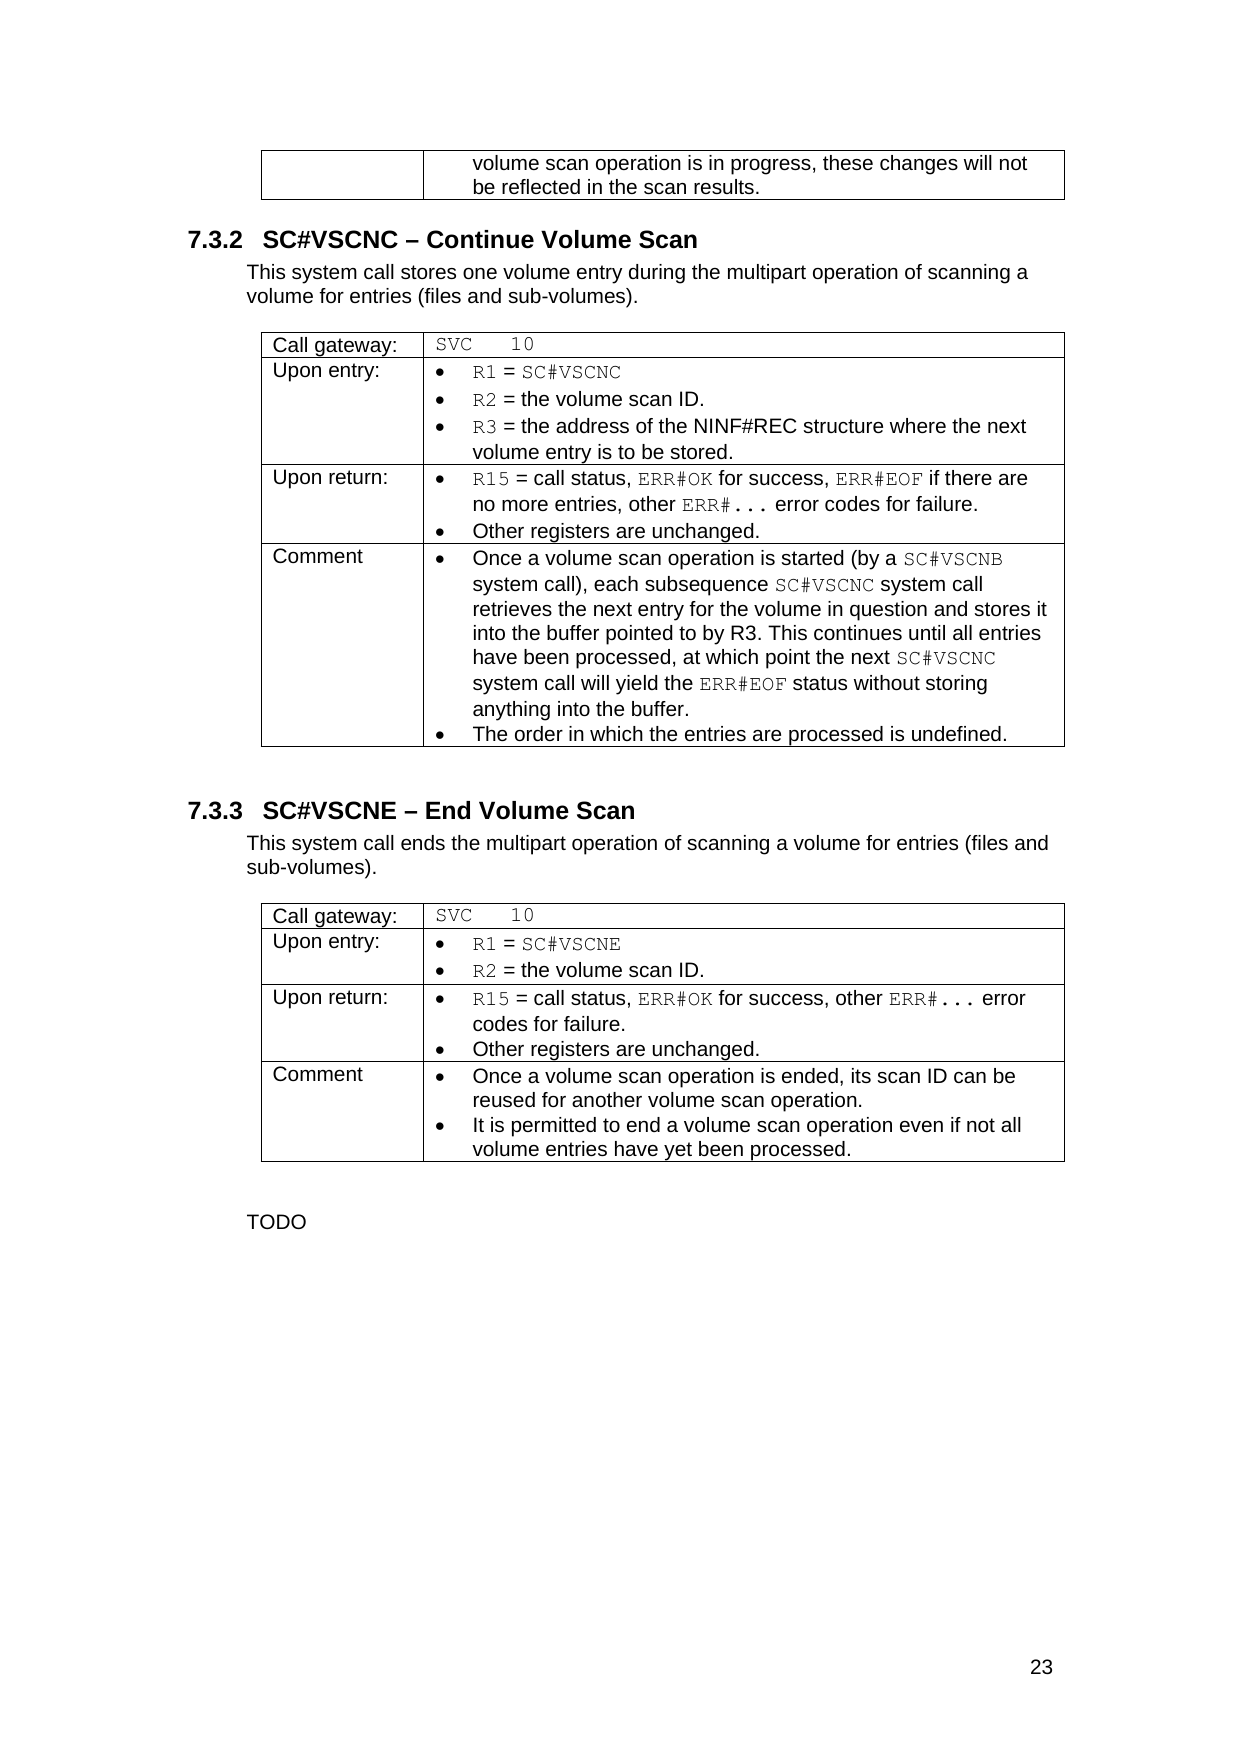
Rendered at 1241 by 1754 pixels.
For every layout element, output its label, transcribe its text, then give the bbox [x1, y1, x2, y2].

text This system call stores one volume entry during the multipart operation of scanning a volume for entries (files and sub-volumes). [246, 260, 1053, 308]
table_cell volume scan operation is in progress, these changes will not be reflected in the scan results. [424, 151, 1064, 199]
table_cell Comment [262, 544, 423, 746]
table_cell Upon return: [262, 465, 423, 543]
subtitle SC#VSCNC – Continue Volume Scan [187, 225, 1053, 254]
table_cell Comment [262, 1062, 423, 1161]
text This system call ends the multipart operation of scanning a volume for entries (files and sub-volumes). [246, 831, 1053, 879]
table_cell R15 = call status, ERR#OK for success, ERR#EOF if there are no more entries, other ERR#... error codes for failure. Other registers are unchanged. [424, 465, 1064, 543]
table_cell R15 = call status, ERR#OK for success, other ERR#... error codes for failure. Other registers are unchanged. [424, 985, 1064, 1061]
table_header Call gateway: [262, 904, 423, 928]
table_cell [262, 151, 423, 199]
table_cell Upon entry: [262, 358, 423, 463]
table_cell Once a volume scan operation is started (by a SC#VSCNB system call), each subsequence SC#VSCNC system call retrieves the next entry for the volume in question and stores it into the buffer pointed to by R3. This continues until all entries have been processed, at which point the next SC#VSCNC system call will yield the ERR#EOF status without storing anything into the buffer. The order in which the entries are processed is undefined. [424, 544, 1064, 746]
table_header SVC 10 [424, 904, 1064, 928]
table_header SVC 10 [424, 333, 1064, 357]
table_cell Upon entry: [262, 929, 423, 983]
table_cell R1 = SC#VSCNC R2 = the volume scan ID. R3 = the address of the NINF#REC structure where the next volume entry is to be stored. [424, 358, 1064, 463]
table_cell R1 = SC#VSCNE R2 = the volume scan ID. [424, 929, 1064, 983]
subtitle SC#VSCNE – End Volume Scan [187, 796, 1053, 825]
text TODO [246, 1210, 1053, 1234]
table_cell Once a volume scan operation is ended, its scan ID can be reused for another volume scan operation. It is permitted to end a volume scan operation even if not all volume entries have yet been processed. [424, 1062, 1064, 1161]
table_cell Upon return: [262, 985, 423, 1061]
table_header Call gateway: [262, 333, 423, 357]
